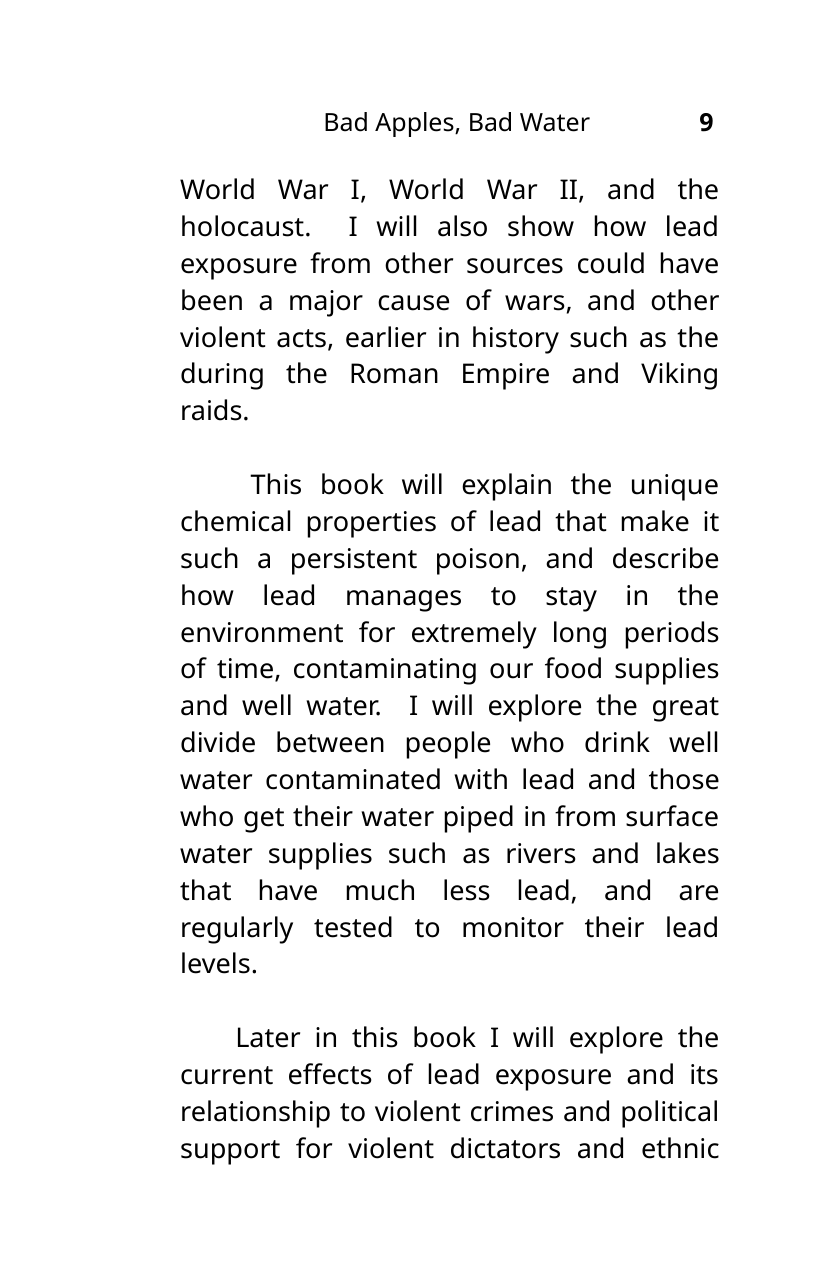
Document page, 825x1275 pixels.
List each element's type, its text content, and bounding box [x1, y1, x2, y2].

text Later in this book I will explore the current effects of lead exposure and its relationship to violent crimes and political support for violent dictators and ethnic [180, 1019, 720, 1166]
text This book will explain the unique chemical properties of lead that make it such a persistent poison, and describe how lead manages to stay in the environment for extremely long periods of time, contaminating our food supplies and well water. I will explore the great divide between people who drink well water contaminated with lead and those who get their water piped in from surface water supplies such as rivers and lakes that have much less lead, and are regularly tested to monitor their lead levels. [180, 466, 720, 982]
text World War I, World War II, and the holocaust. I will also show how lead exposure from other sources could have been a major cause of wars, and other violent acts, earlier in history such as the during the Roman Empire and Viking raids. [180, 171, 720, 429]
